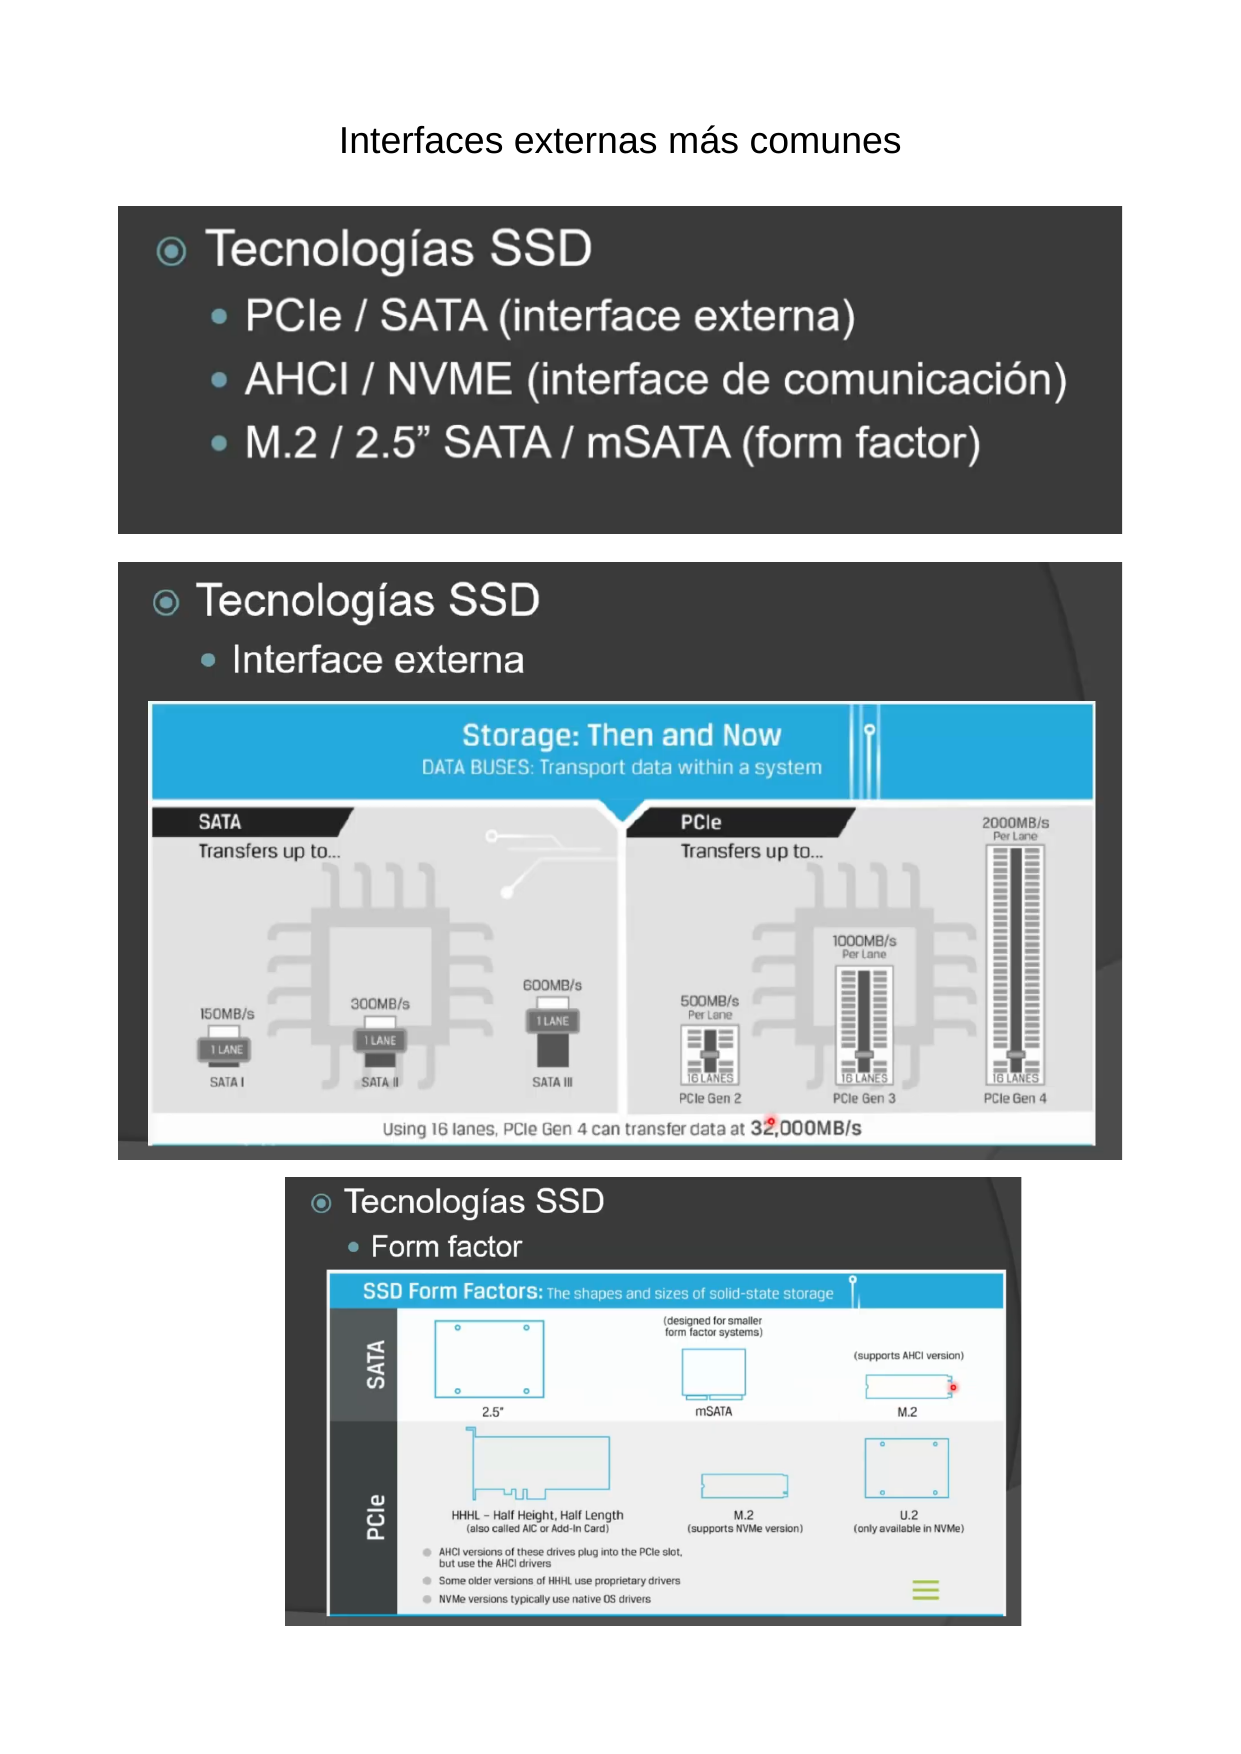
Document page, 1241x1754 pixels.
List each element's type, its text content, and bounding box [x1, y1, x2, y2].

picture [118, 206, 1123, 534]
picture [118, 562, 1123, 1160]
subtitle Interfaces externas más comunes [118, 118, 1122, 161]
picture [285, 1177, 1022, 1626]
